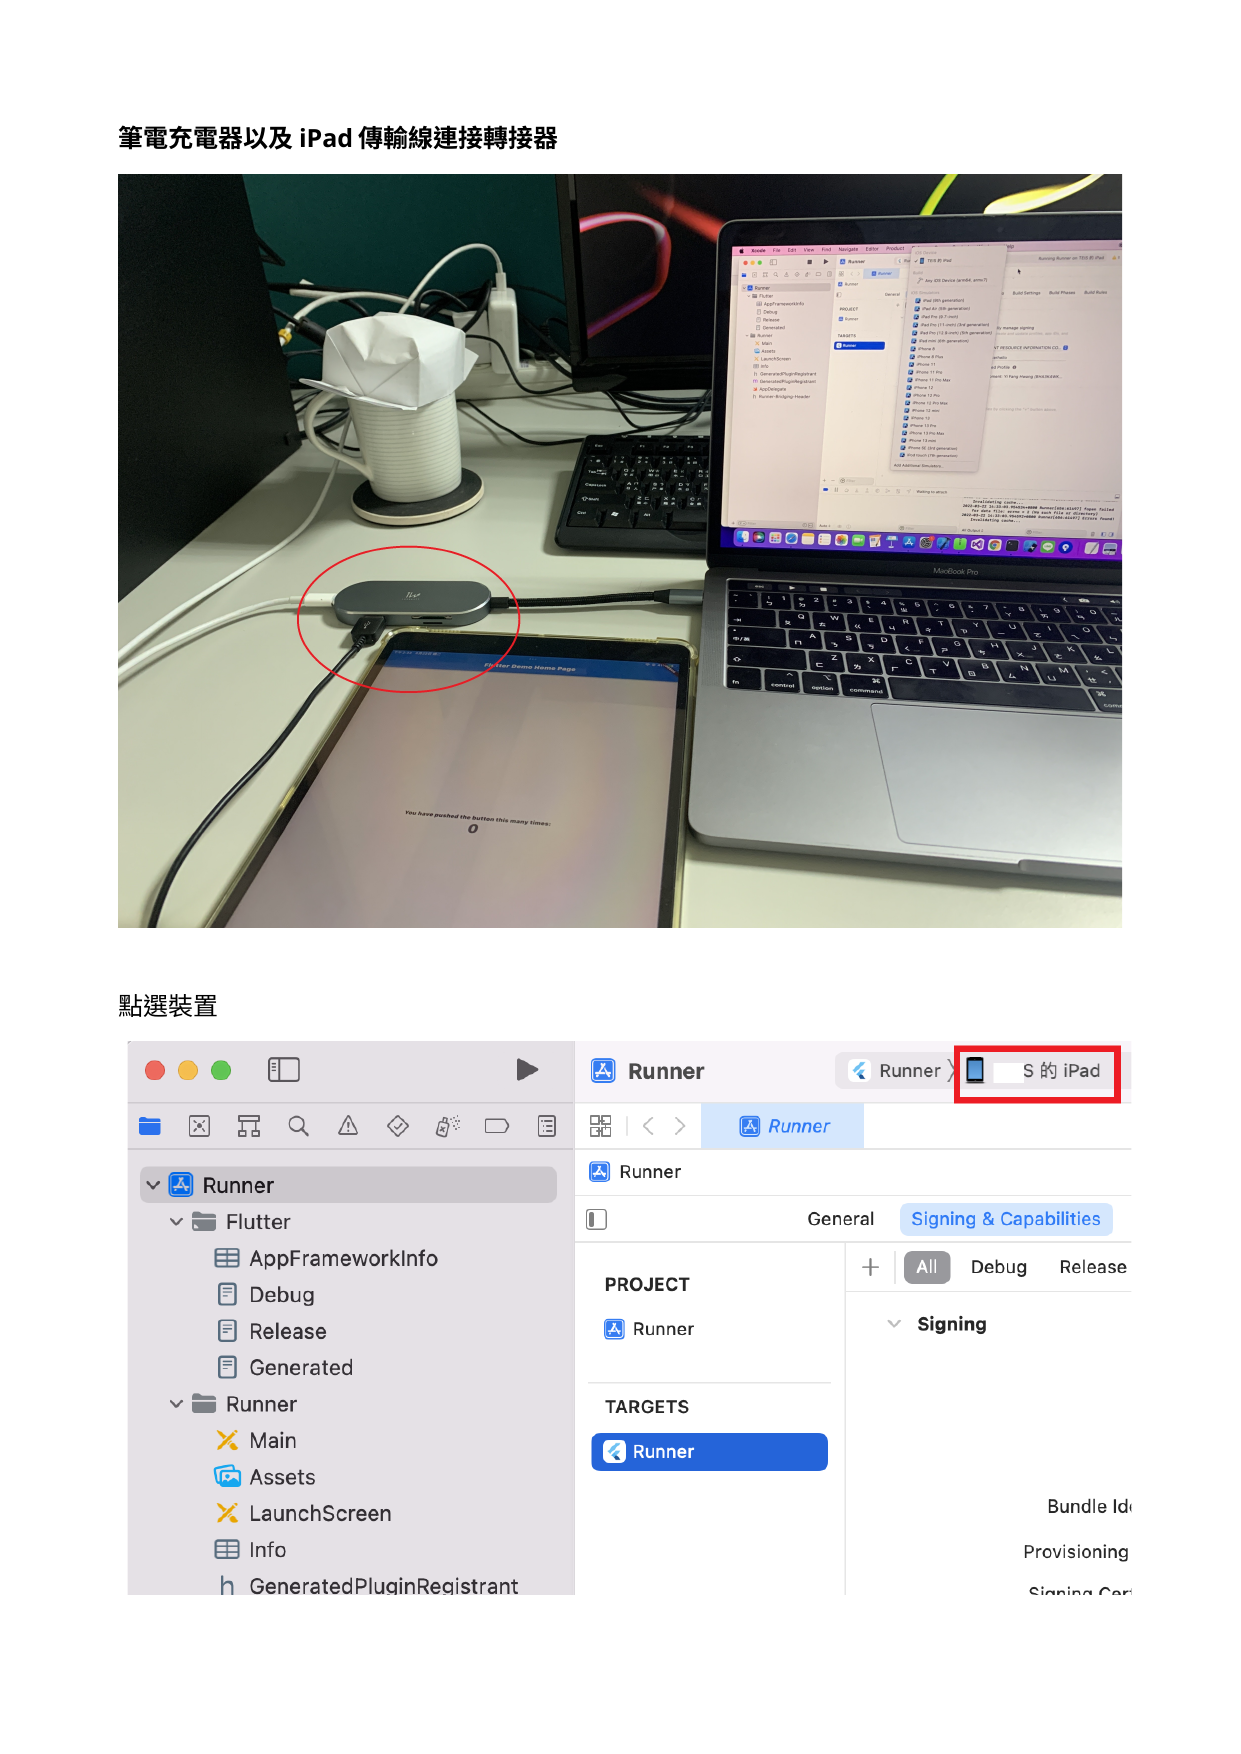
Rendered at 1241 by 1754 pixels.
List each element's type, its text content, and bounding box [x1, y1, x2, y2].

picture [118, 174, 1123, 928]
picture [127, 1041, 1132, 1595]
text 點選裝置 [118, 986, 1122, 1022]
text 筆電充電器以及 iPad傳輸線連接轉接器 [118, 118, 1122, 154]
